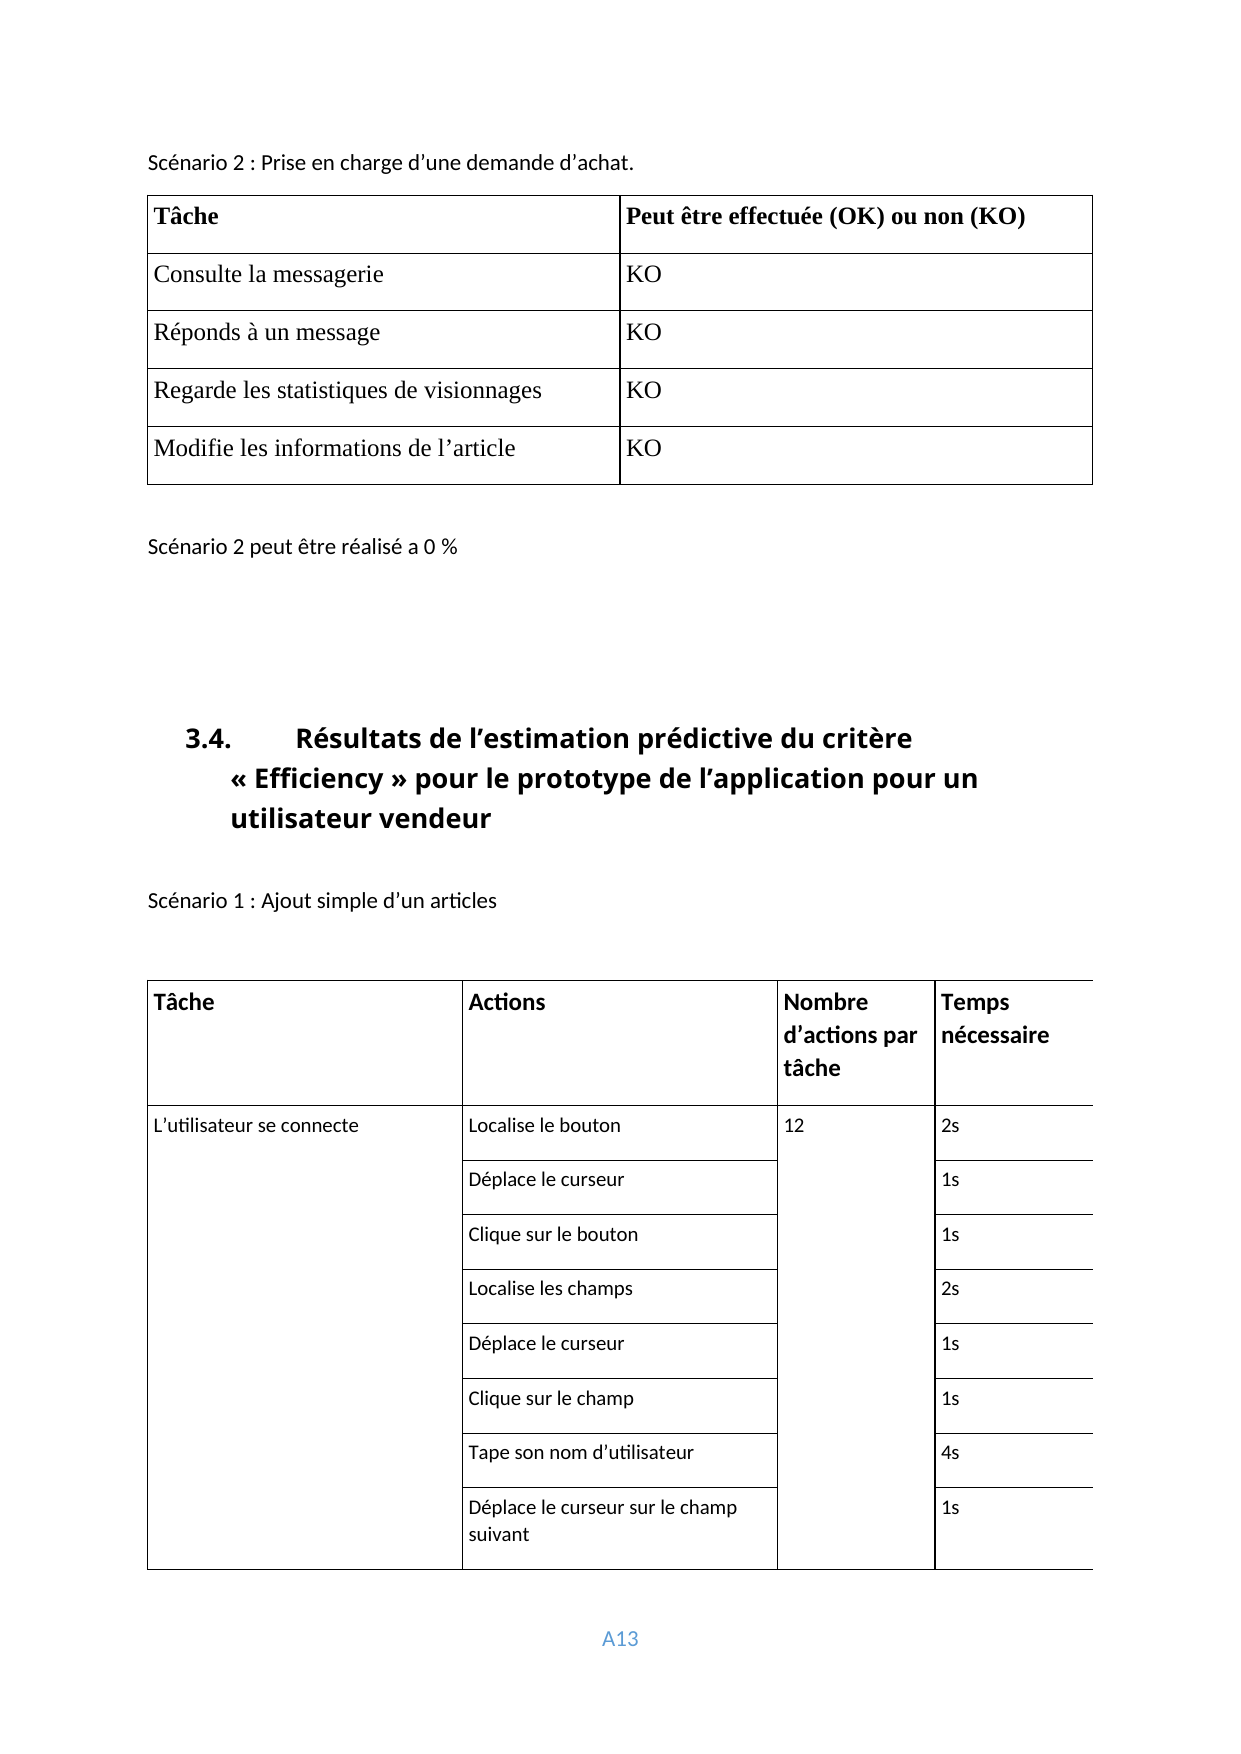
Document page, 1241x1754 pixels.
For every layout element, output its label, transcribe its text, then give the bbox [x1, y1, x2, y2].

table_cell 4s [936, 1434, 1093, 1487]
subtitle Résultats de l’estimation prédictive du critère « Efficiency » pour le prototype de l’application pour un utilisateur vendeur [185, 719, 1093, 836]
table_cell 2s [936, 1106, 1093, 1159]
table_header Tâche [148, 981, 462, 1105]
table_cell Déplace le curseur [463, 1161, 777, 1214]
table_cell KO [621, 254, 1092, 310]
table_cell Déplace le curseur sur le champ suivant [463, 1488, 777, 1569]
table_cell Localise le bouton [463, 1106, 777, 1159]
table_cell Réponds à un message [148, 311, 619, 368]
table_cell Clique sur le bouton [463, 1215, 777, 1269]
table_header Peut être effectuée (OK) ou non (KO) [621, 196, 1092, 252]
table_cell KO [621, 311, 1092, 368]
table_cell 1s [936, 1161, 1093, 1214]
table_cell 1s [936, 1324, 1093, 1378]
table_header Nombre d’actions par tâche [778, 981, 934, 1105]
table_cell Localise les champs [463, 1270, 777, 1323]
table_cell Consulte la messagerie [148, 254, 619, 310]
table_cell KO [621, 369, 1092, 426]
table_cell 2s [936, 1270, 1093, 1323]
table_cell Regarde les statistiques de visionnages [148, 369, 619, 426]
table_cell KO [621, 427, 1092, 484]
text Scénario 2 peut être réalisé a 0 % [148, 532, 1093, 560]
table_header Temps nécessaire [936, 981, 1093, 1105]
table_header Tâche [148, 196, 619, 252]
table_header Actions [463, 981, 777, 1105]
table_cell 1s [936, 1215, 1093, 1269]
table_cell Tape son nom d’utilisateur [463, 1434, 777, 1487]
table_cell Clique sur le champ [463, 1379, 777, 1432]
table_cell 1s [936, 1488, 1093, 1569]
table_cell 1s [936, 1379, 1093, 1432]
text Scénario 1 : Ajout simple d’un articles [148, 886, 1093, 914]
text Scénario 2 : Prise en charge d’une demande d’achat. [148, 148, 1093, 176]
table_cell Déplace le curseur [463, 1324, 777, 1378]
table_cell 12 [778, 1106, 934, 1569]
table_cell L’utilisateur se connecte [148, 1106, 462, 1569]
table_cell Modifie les informations de l’article [148, 427, 619, 484]
